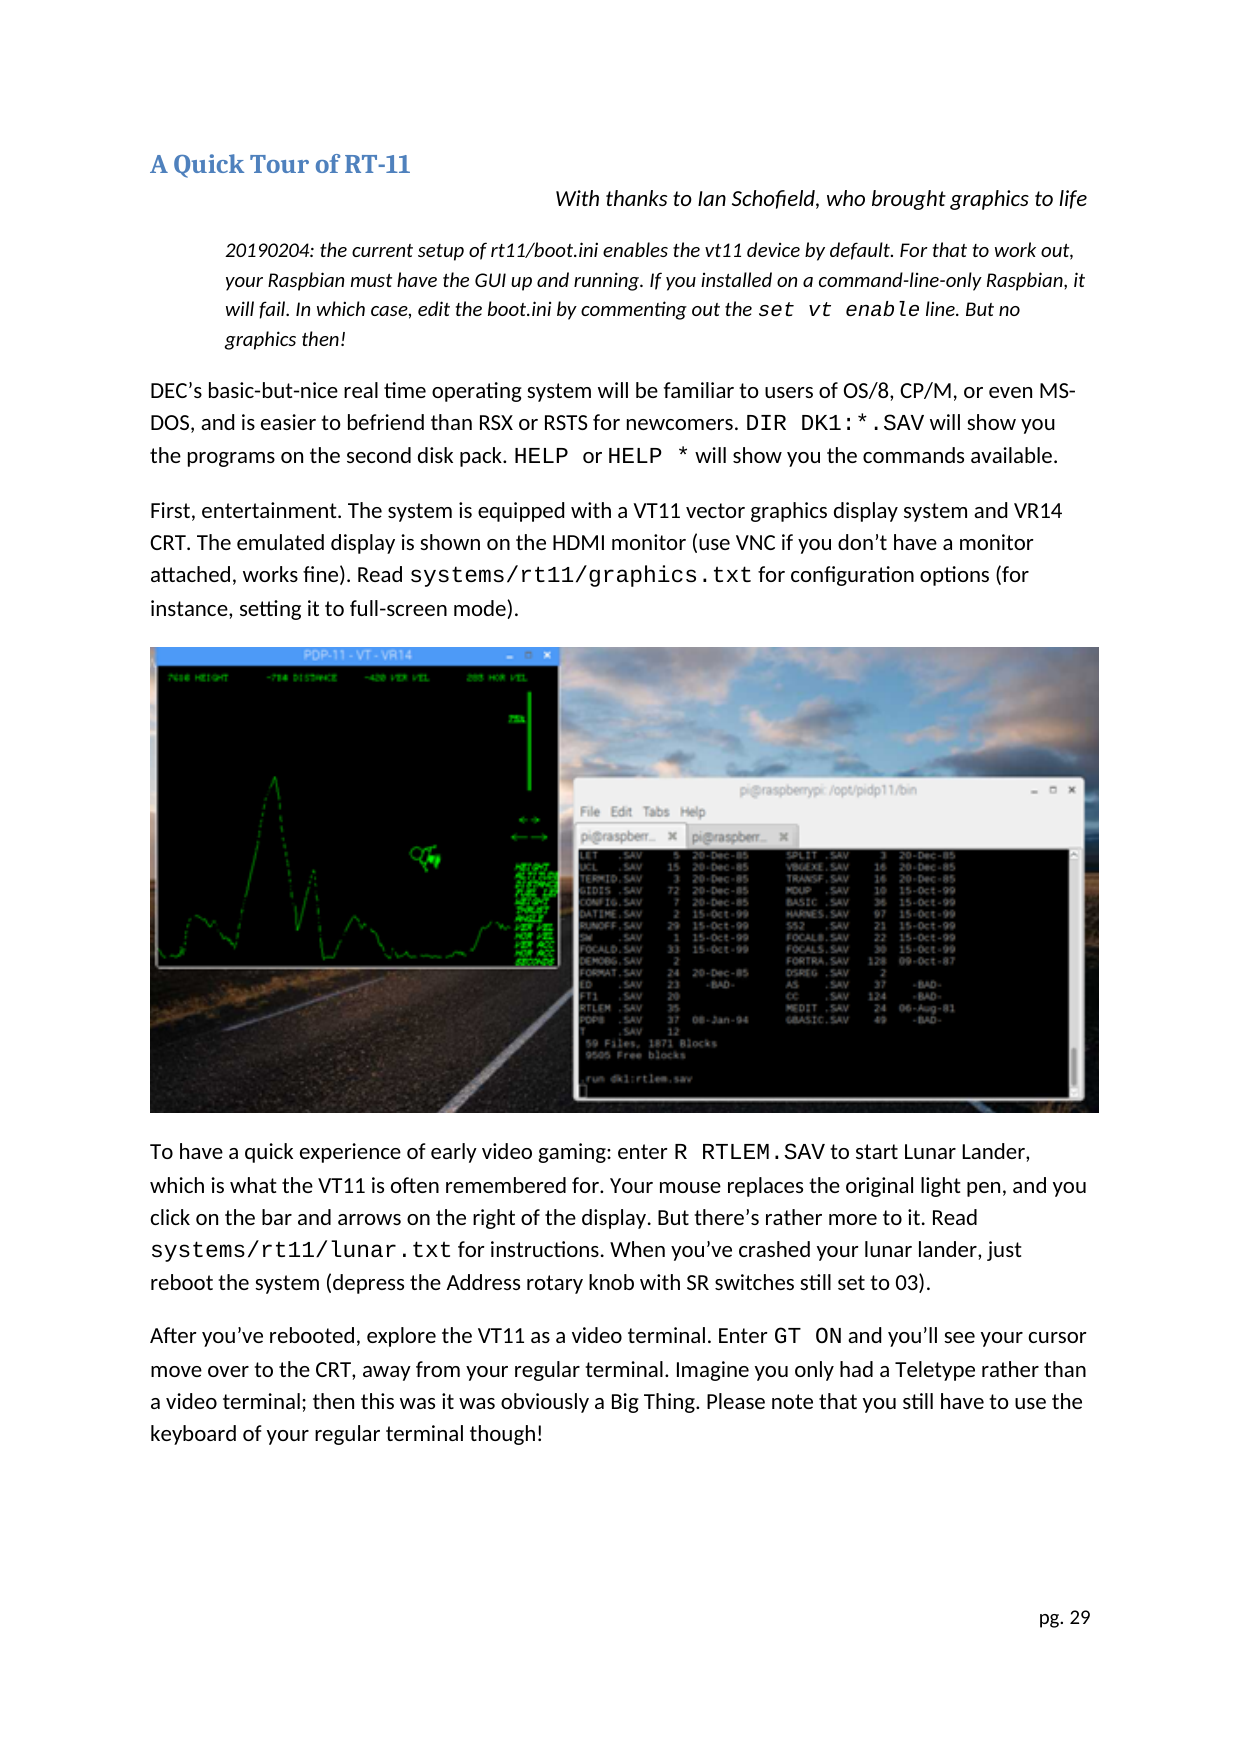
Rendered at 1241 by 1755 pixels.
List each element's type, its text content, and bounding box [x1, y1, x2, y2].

text To have a quick experience of early video gaming: enter R RTLEM.SAV to start Lunar Lander, which is what the VT11 is often remembered for. Your mouse replaces the original light pen, and you click on the bar and arrows on the right of the display. But there’s rather more to it. Read systems/rt11/lunar.txt for instructions. When you’ve crashed your lunar lander, just reboot the system (depress the Address rotary knob with SR switches still set to 03). [150, 1137, 1090, 1296]
subtitle A Quick Tour of RT-11 [150, 149, 1090, 180]
text After you’ve rebooted, explore the VT11 as a video terminal. Enter GT ON and you’ll see your cursor move over to the CRT, away from your regular terminal. Imagine you only had a Teletype rather than a video terminal; then this was it was obviously a Big Thing. Please note that you still have to use the keyboard of your regular terminal though! [150, 1321, 1090, 1447]
text 20190204: the current setup of rt11/boot.ini enables the vt11 device by default. For that to work out, your Raspbian must have the GUI up and running. If you installed on a command-line-only Raspbian, it will fail. In which case, edit the boot.ini by commenting out the set vt enable line. But no graphics then! [225, 238, 1090, 352]
text First, entertainment. The system is equipped with a VT11 vector graphics display system and VR14 CRT. The emulated display is shown on the HDMI monitor (use VNC if you don’t have a monitor attached, works fine). Read systems/rt11/graphics.txt for configuration options (for instance, setting it to full-screen mode). [150, 496, 1090, 622]
text With thanks to Ian Schofield, who brought graphics to life [150, 184, 1090, 213]
text DEC’s basic-but-nice real time operating system will be familiar to users of OS/8, CP/M, or even MS-DOS, and is easier to befriend than RSX or RSTS for newcomers. DIR DK1:*.SAV will show you the programs on the second disk pack. HELP or HELP * will show you the commands available. [150, 376, 1090, 471]
